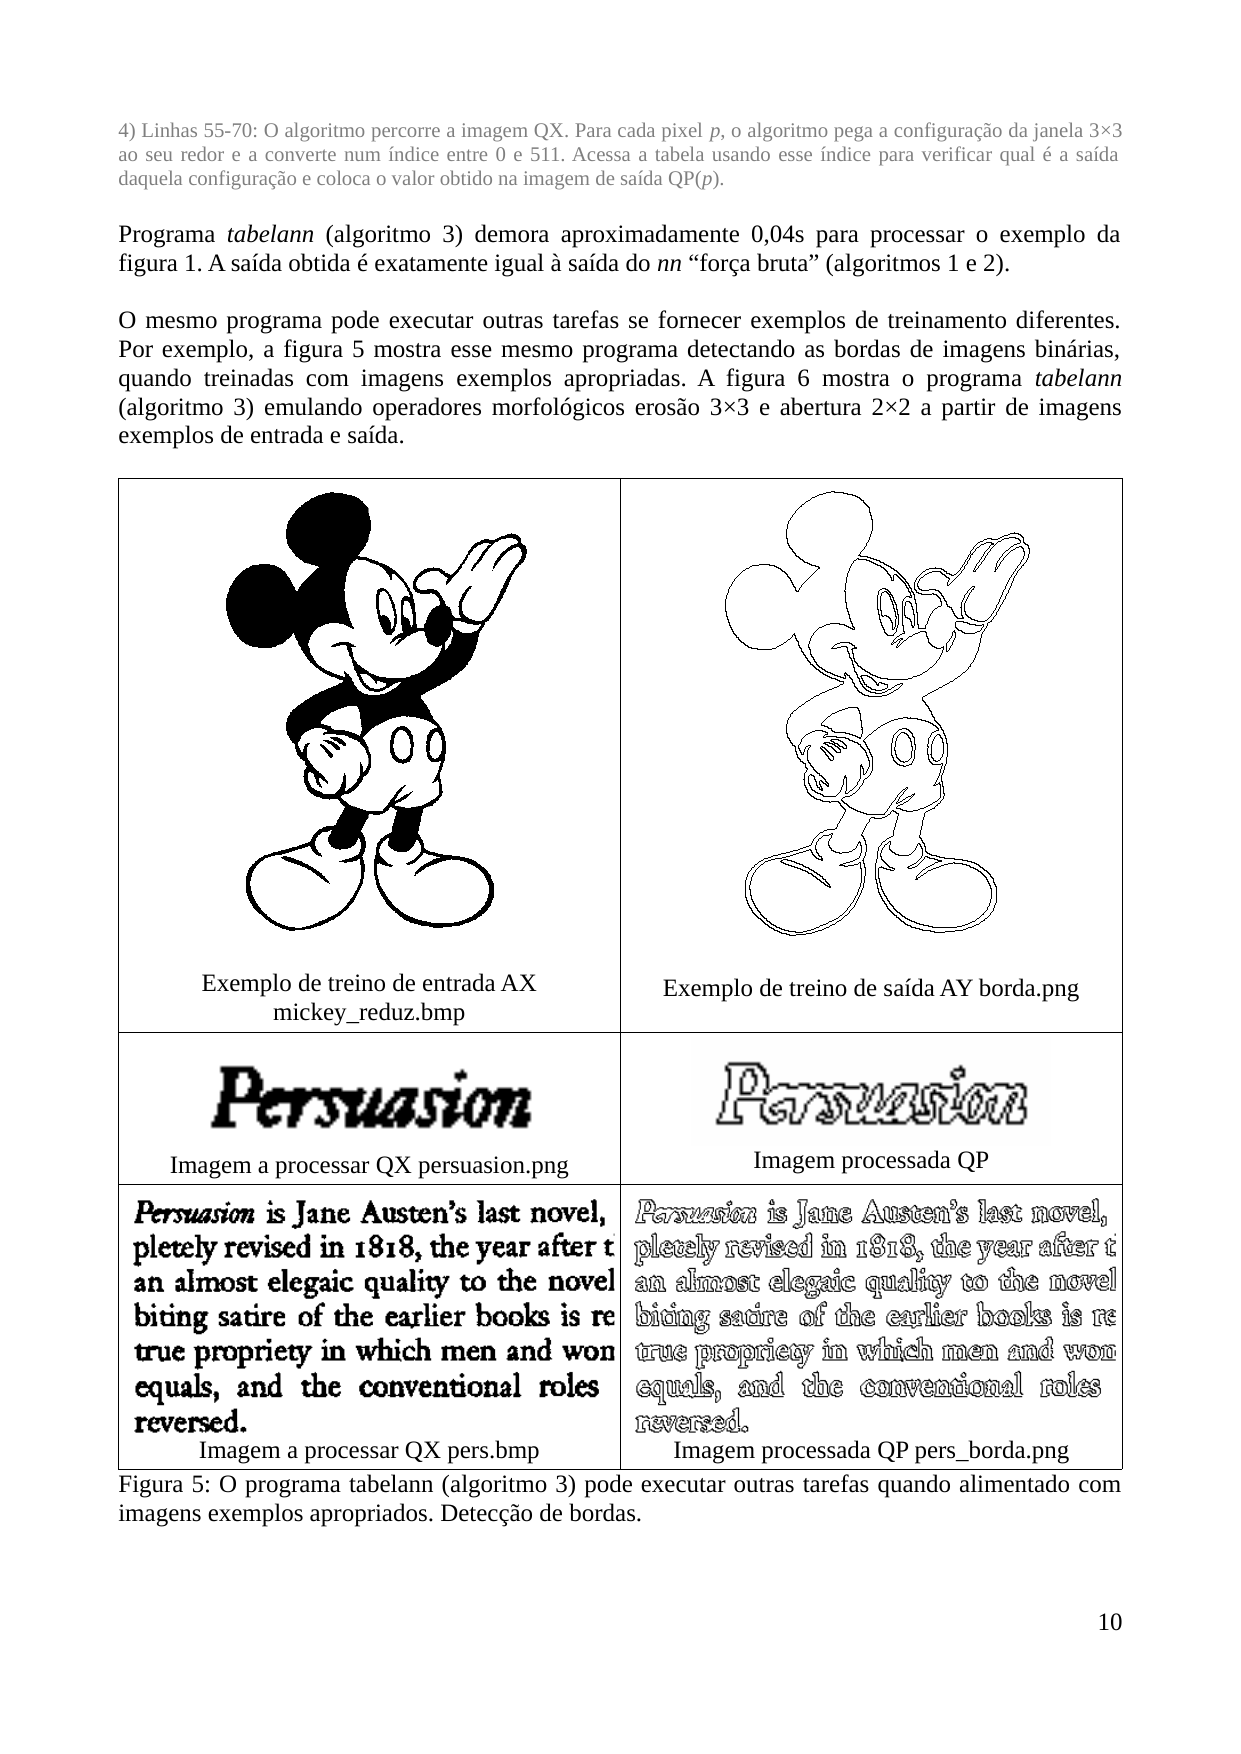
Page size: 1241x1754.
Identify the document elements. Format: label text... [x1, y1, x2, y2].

table_header Exemplo de treino de saída AY borda.png [621, 479, 1122, 1032]
table_header Exemplo de treino de entrada AX mickey_reduz.bmp [119, 479, 620, 1032]
text Programa tabelann (algoritmo 3) demora aproximadamente 0,04s para processar o exemplo da figura 1. A saída obtida é exatamente igual à saída do nn “força bruta” (algoritmos 1 e 2). [118, 219, 1122, 277]
table_cell Imagem processada QP [621, 1033, 1122, 1184]
text O mesmo programa pode executar outras tarefas se fornecer exemplos de treinamento diferentes. Por exemplo, a figura 5 mostra esse mesmo programa detectando as bordas de imagens binárias, quando treinadas com imagens exemplos apropriadas. A figura 6 mostra o programa tabelann (algoritmo 3) emulando operadores morfológicos erosão 3×3 e abertura 2×2 a partir de imagens exemplos de entrada e saída. [118, 305, 1122, 449]
table_cell Imagem processada QP pers_borda.png [621, 1185, 1122, 1469]
picture [691, 1037, 1051, 1146]
picture [625, 1190, 1117, 1435]
picture [703, 483, 1039, 974]
text Figura 5: O programa tabelann (algoritmo 3) pode executar outras tarefas quando alimentado com imagens exemplos apropriados. Detecção de bordas. [118, 1470, 1122, 1527]
picture [123, 1190, 615, 1435]
picture [182, 1037, 556, 1150]
text 4) Linhas 55-70: O algoritmo percorre a imagem QX. Para cada pixel p, o algoritmo pega a configuração da janela 3×3 ao seu redor e a converte num índice entre 0 e 511. Acessa a tabela usando esse índice para verificar qual é a saída daquela configuração e coloca o valor obtido na imagem de saída QP(p). [118, 118, 1122, 190]
picture [203, 483, 535, 969]
table_cell Imagem a processar QX persuasion.png [119, 1033, 620, 1184]
table_cell Imagem a processar QX pers.bmp [119, 1185, 620, 1469]
